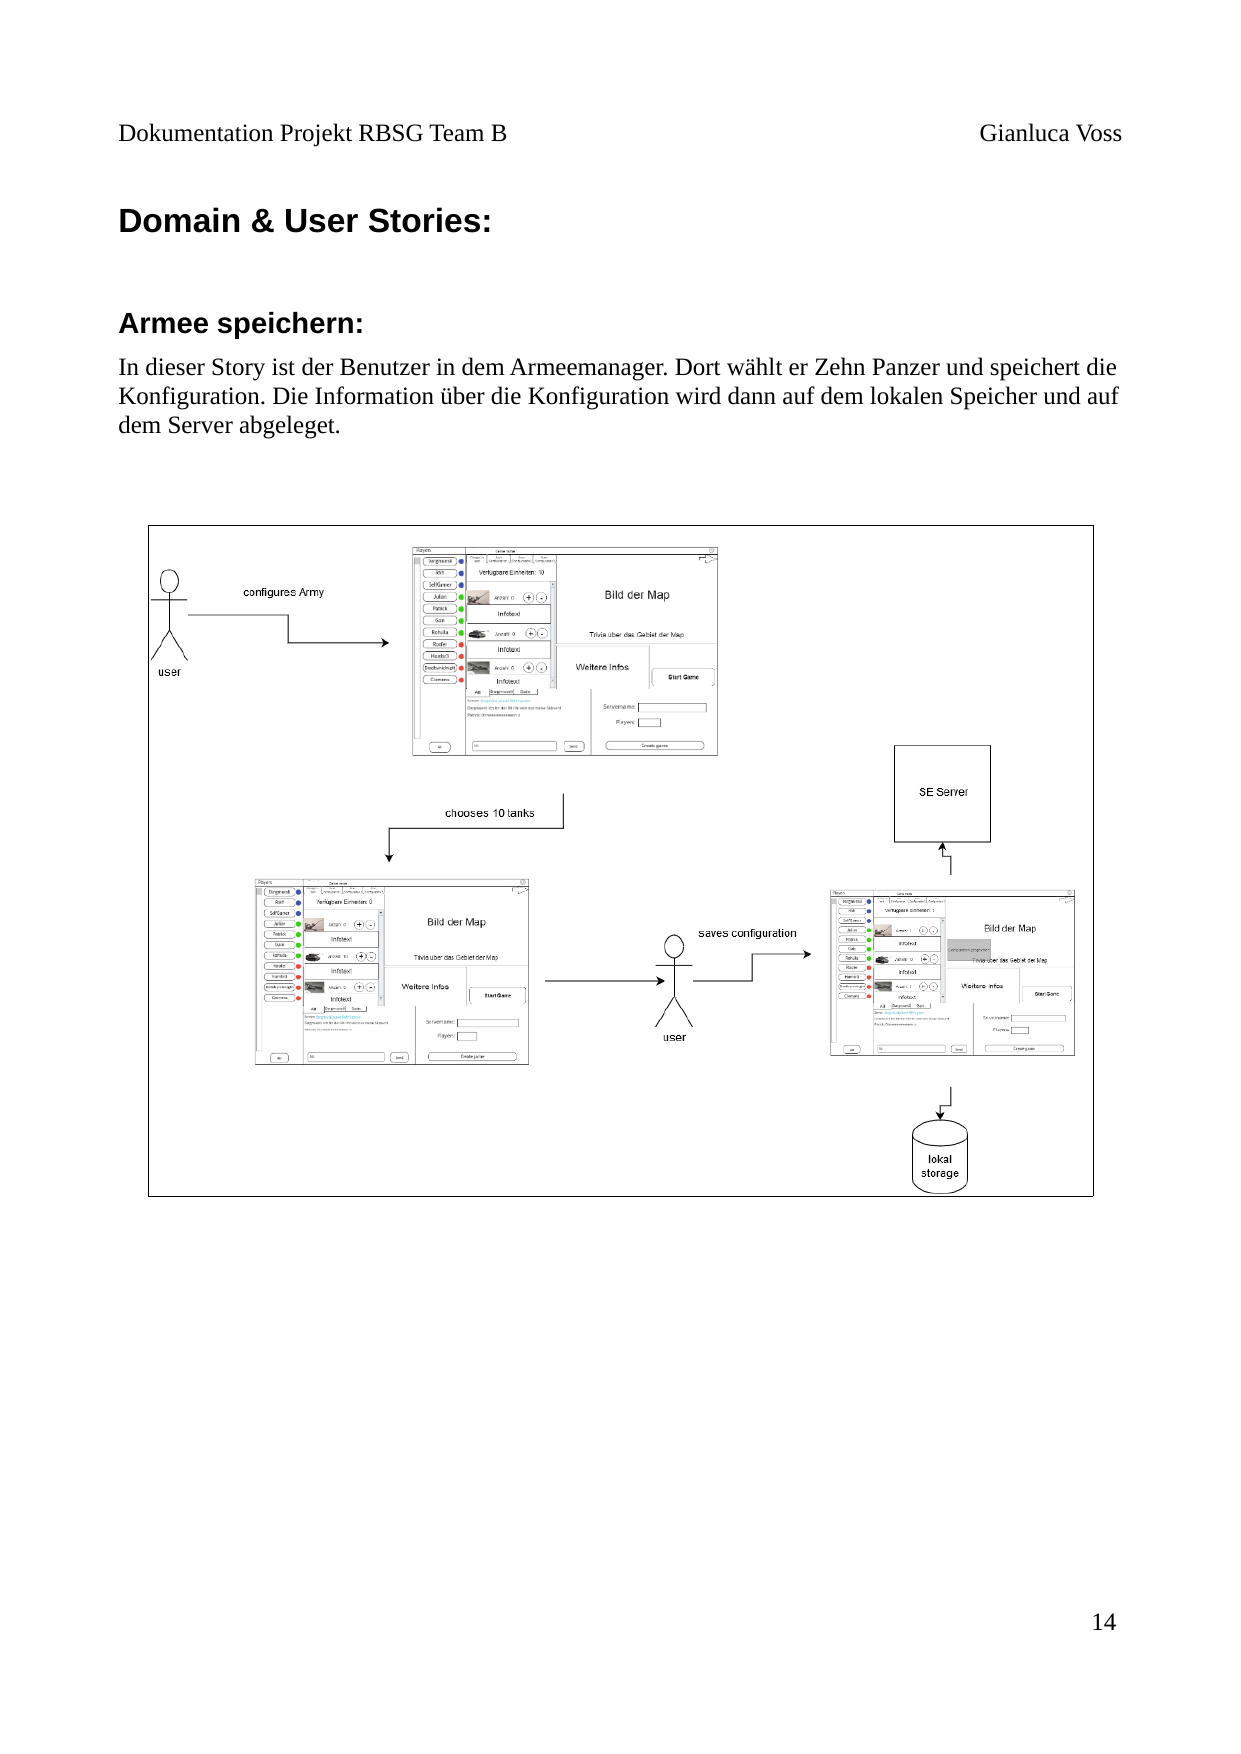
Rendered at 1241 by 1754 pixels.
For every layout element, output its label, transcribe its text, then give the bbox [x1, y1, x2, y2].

subtitle Armee speichern: [118, 306, 1122, 340]
text In dieser Story ist der Benutzer in dem Armeemanager. Dort wählt er Zehn Panzer und speichert die Konfiguration. Die Information über die Konfiguration wird dann auf dem lokalen Speicher und auf dem Server abgeleget. [118, 352, 1122, 438]
subtitle Domain & User Stories: [118, 201, 1122, 240]
picture [150, 527, 1090, 1194]
